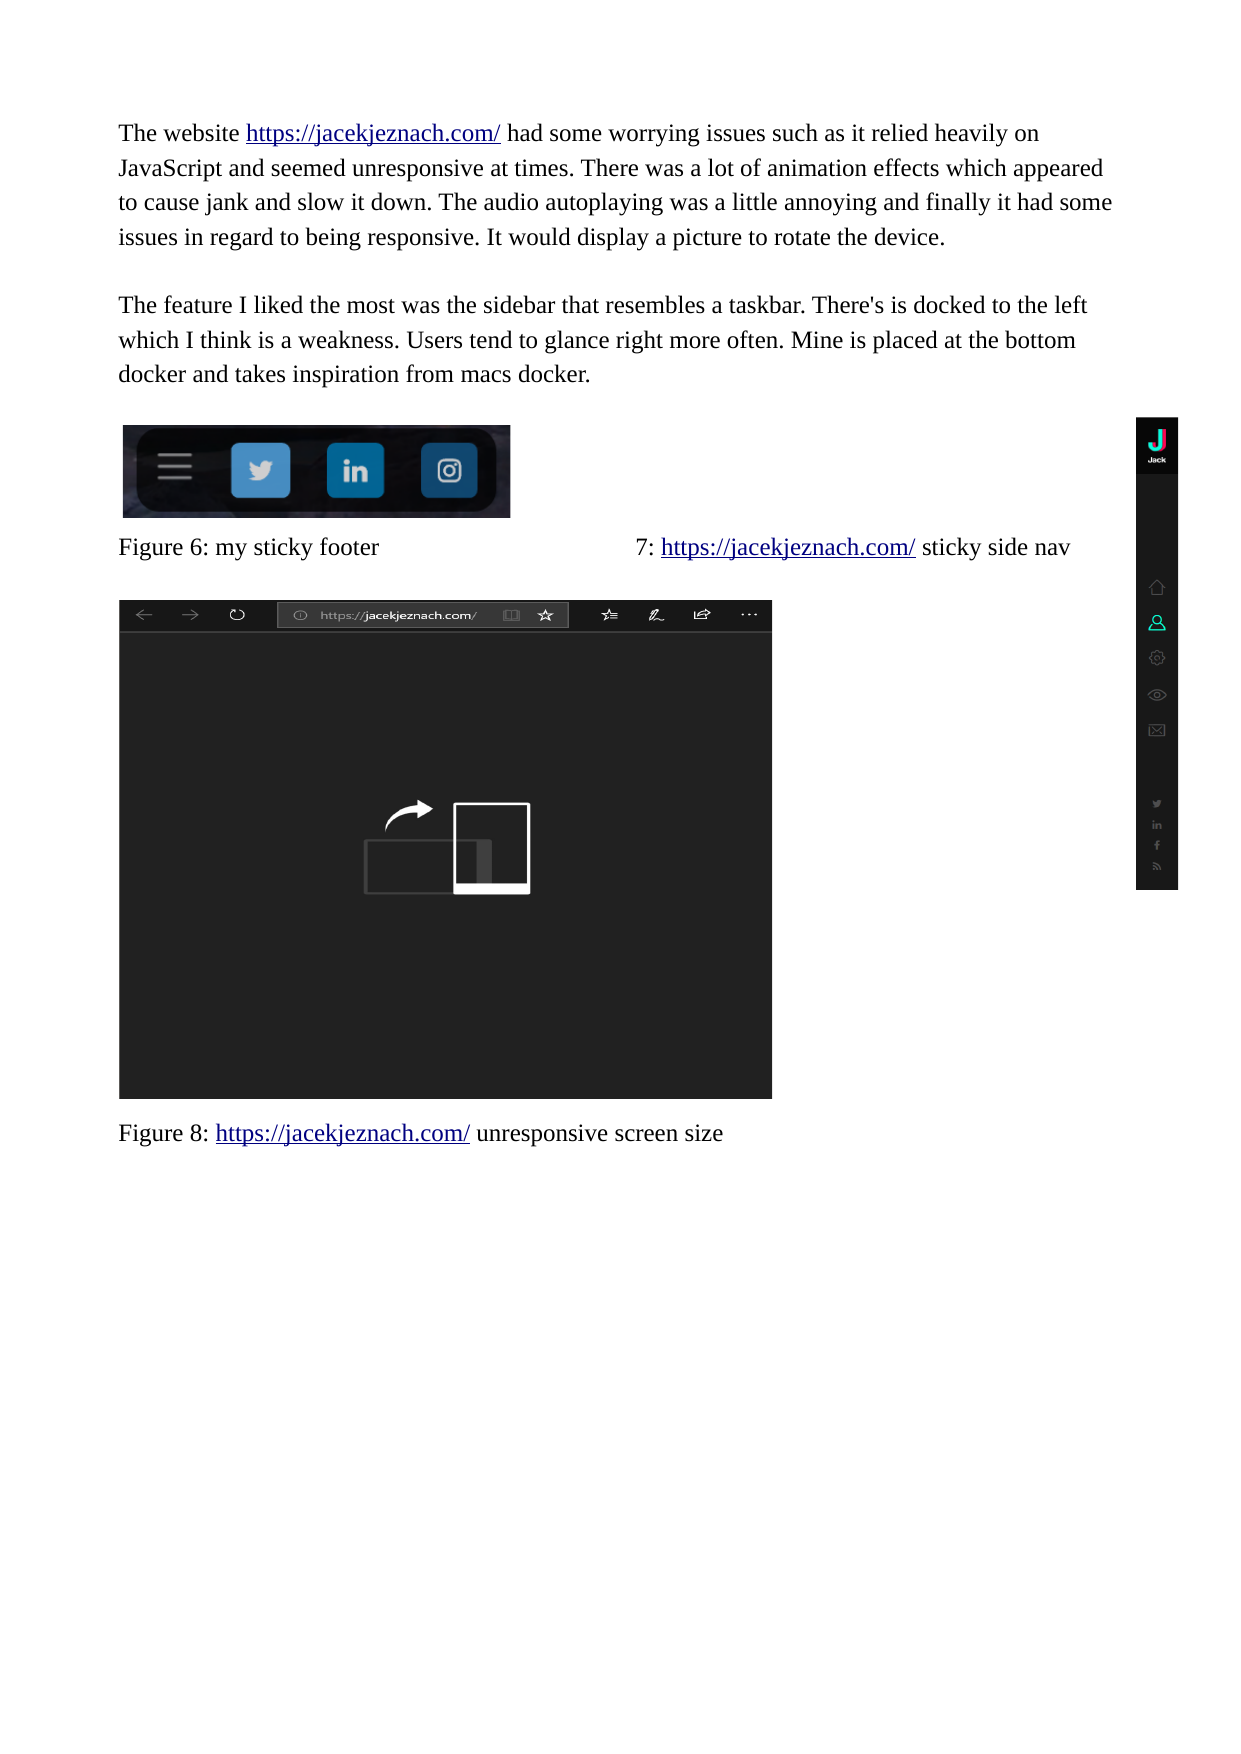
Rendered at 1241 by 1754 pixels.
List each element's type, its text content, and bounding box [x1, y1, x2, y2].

text Figure 8: https://jacekjeznach.com/ unresponsive screen size [118, 1118, 1122, 1147]
picture [1136, 417, 1179, 890]
picture [119, 600, 773, 1099]
text The feature I liked the most was the sidebar that resembles a taskbar. There's is docked to the left which I think is a weakness. Users tend to glance right more often. Mine is placed at the bottom docker and takes inspiration from macs docker. [118, 291, 1122, 388]
text Figure 6: my sticky footer 7: https://jacekjeznach.com/ sticky side nav [118, 532, 1122, 561]
text The website https://jacekjeznach.com/ had some worrying issues such as it relied heavily on JavaScript and seemed unresponsive at times. There was a lot of animation effects which appeared to cause jank and slow it down. The audio autoplaying was a little annoying and finally it had some issues in regard to being responsive. It would display a picture to rotate the device. [118, 118, 1122, 250]
picture [122, 425, 511, 518]
